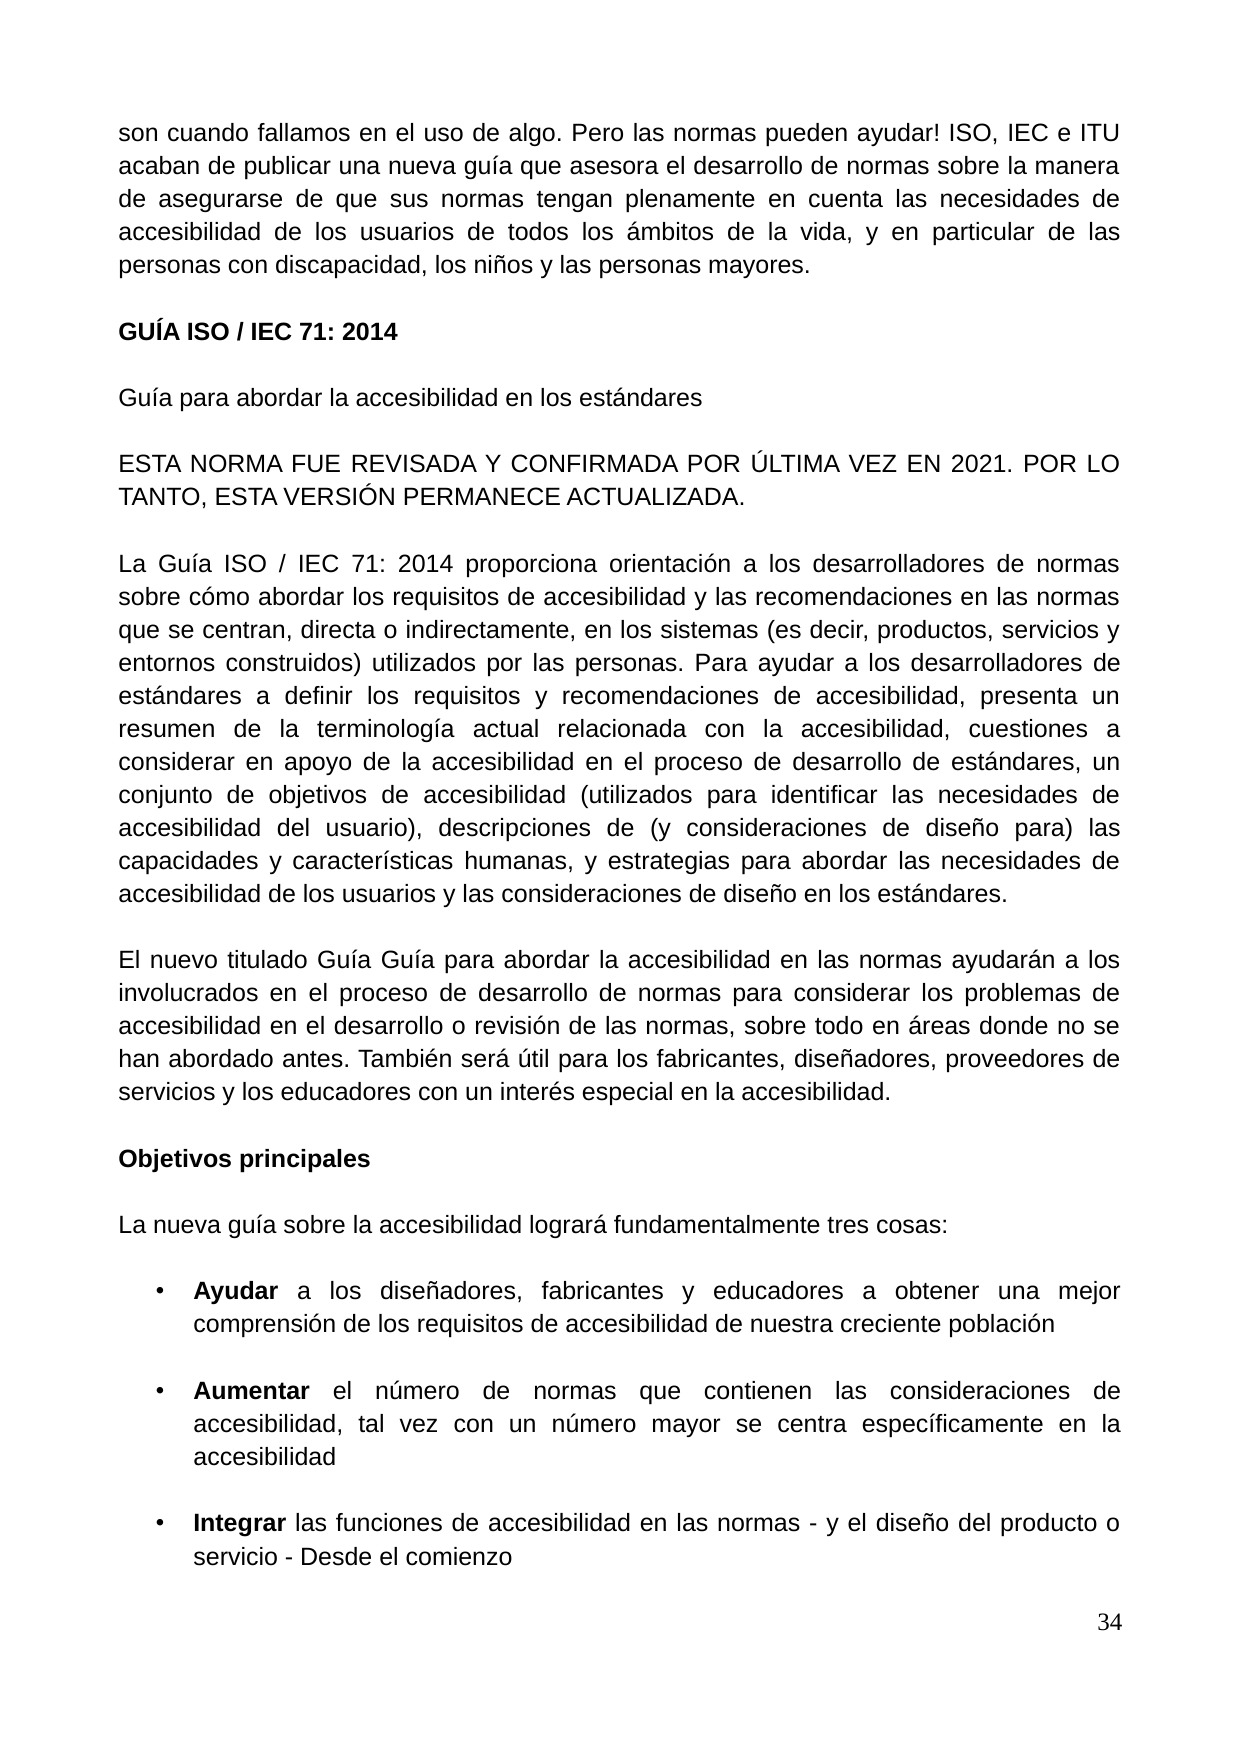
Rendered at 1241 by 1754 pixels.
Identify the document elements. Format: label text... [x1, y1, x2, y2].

text El nuevo titulado Guía Guía para abordar la accesibilidad en las normas ayudarán a los involucrados en el proceso de desarrollo de normas para considerar los problemas de accesibilidad en el desarrollo o revisión de las normas, sobre todo en áreas donde no se han abordado antes. También será útil para los fabricantes, diseñadores, proveedores de servicios y los educadores con un interés especial en la accesibilidad. [118, 945, 1122, 1106]
list Aumentar el número de normas que contienen las consideraciones de accesibilidad, tal vez con un número mayor se centra específicamente en la accesibilidad [156, 1376, 1122, 1471]
text La Guía ISO / IEC 71: 2014 proporciona orientación a los desarrolladores de normas sobre cómo abordar los requisitos de accesibilidad y las recomendaciones en las normas que se centran, directa o indirectamente, en los sistemas (es decir, productos, servicios y entornos construidos) utilizados por las personas. Para ayudar a los desarrolladores de estándares a definir los requisitos y recomendaciones de accesibilidad, presenta un resumen de la terminología actual relacionada con la accesibilidad, cuestiones a considerar en apoyo de la accesibilidad en el proceso de desarrollo de estándares, un conjunto de objetivos de accesibilidad (utilizados para identificar las necesidades de accesibilidad del usuario), descripciones de (y consideraciones de diseño para) las capacidades y características humanas, y estrategias para abordar las necesidades de accesibilidad de los usuarios y las consideraciones de diseño en los estándares. [118, 549, 1122, 908]
text Guía para abordar la accesibilidad en los estándares [118, 383, 1122, 412]
text ESTA NORMA FUE REVISADA Y CONFIRMADA POR ÚLTIMA VEZ EN 2021. POR LO TANTO, ESTA VERSIÓN PERMANECE ACTUALIZADA. [118, 449, 1122, 511]
list Ayudar a los diseñadores, fabricantes y educadores a obtener una mejor comprensión de los requisitos de accesibilidad de nuestra creciente población [156, 1276, 1122, 1338]
text La nueva guía sobre la accesibilidad logrará fundamentalmente tres cosas: [118, 1210, 1122, 1239]
text Objetivos principales [118, 1144, 1122, 1172]
text son cuando fallamos en el uso de algo. Pero las normas pueden ayudar! ISO, IEC e ITU acaban de publicar una nueva guía que asesora el desarrollo de normas sobre la manera de asegurarse de que sus normas tengan plenamente en cuenta las necesidades de accesibilidad de los usuarios de todos los ámbitos de la vida, y en particular de las personas con discapacidad, los niños y las personas mayores. [118, 118, 1122, 279]
text GUÍA ISO / IEC 71: 2014 [118, 317, 1122, 345]
list Integrar las funciones de accesibilidad en las normas - y el diseño del producto o servicio - Desde el comienzo [156, 1508, 1122, 1570]
